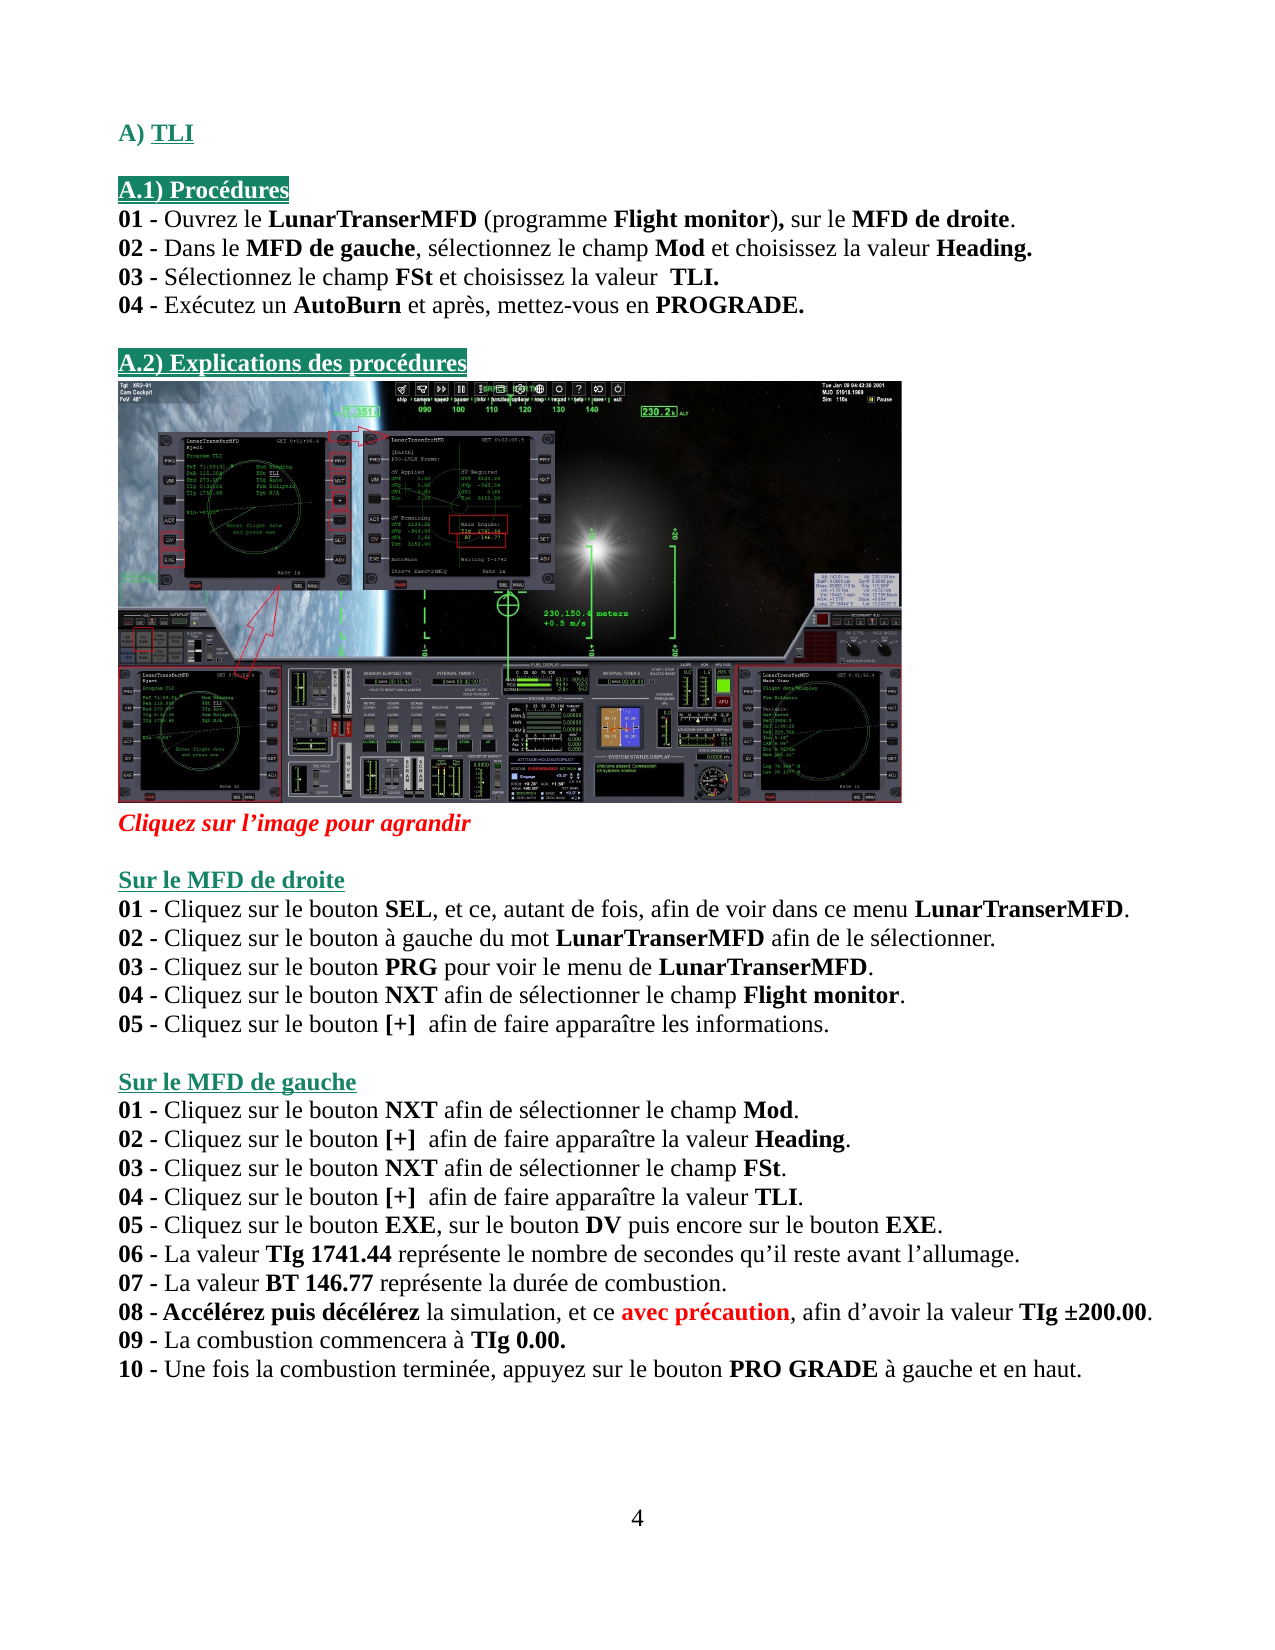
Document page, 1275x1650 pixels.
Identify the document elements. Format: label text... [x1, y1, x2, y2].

text 03 - Cliquez sur le bouton NXT afin de sélectionner le champ FSt. [118, 1153, 1157, 1182]
text 08 - Accélérez puis décélérez la simulation, et ce avec précaution, afin d’avoir la valeur TIg ±200.00. [118, 1297, 1157, 1326]
text Sur le MFD de gauche [118, 1067, 1157, 1096]
text 04 - Cliquez sur le bouton NXT afin de sélectionner le champ Flight monitor. [118, 981, 1157, 1009]
text 02 - Cliquez sur le bouton à gauche du mot LunarTranserMFD afin de le sélectionner. [118, 923, 1157, 952]
text 06 - La valeur TIg 1741.44 représente le nombre de secondes qu’il reste avant l’allumage. [118, 1239, 1157, 1268]
text 05 - Cliquez sur le bouton EXE, sur le bouton DV puis encore sur le bouton EXE. [118, 1211, 1157, 1239]
text A.1) Procédures [118, 176, 1157, 204]
text 01 - Cliquez sur le bouton NXT afin de sélectionner le champ Mod. [118, 1096, 1157, 1124]
text 02 - Cliquez sur le bouton [+] afin de faire apparaître la valeur Heading. [118, 1124, 1157, 1153]
text Cliquez sur l’image pour agrandir [118, 808, 1157, 837]
text A) TLI [118, 118, 1157, 147]
text 01 - Ouvrez le LunarTranserMFD (programme Flight monitor), sur le MFD de droite. [118, 204, 1157, 233]
text 03 - Sélectionnez le champ FSt et choisissez la valeur TLI. [118, 262, 1157, 291]
text Sur le MFD de droite [118, 866, 1157, 894]
text 09 - La combustion commencera à TIg 0.00. [118, 1326, 1157, 1354]
picture [118, 381, 902, 803]
text 10 - Une fois la combustion terminée, appuyez sur le bouton PRO GRADE à gauche et en haut. [118, 1354, 1157, 1383]
text 02 - Dans le MFD de gauche, sélectionnez le champ Mod et choisissez la valeur Heading. [118, 233, 1157, 262]
text A.2) Explications des procédures [118, 348, 1157, 377]
text 07 - La valeur BT 146.77 représente la durée de combustion. [118, 1268, 1157, 1297]
text 05 - Cliquez sur le bouton [+] afin de faire apparaître les informations. [118, 1009, 1157, 1038]
text 04 - Cliquez sur le bouton [+] afin de faire apparaître la valeur TLI. [118, 1182, 1157, 1211]
text 04 - Exécutez un AutoBurn et après, mettez-vous en PROGRADE. [118, 291, 1157, 319]
text 01 - Cliquez sur le bouton SEL, et ce, autant de fois, afin de voir dans ce menu LunarTranserMFD. [118, 894, 1157, 923]
text 03 - Cliquez sur le bouton PRG pour voir le menu de LunarTranserMFD. [118, 952, 1157, 981]
